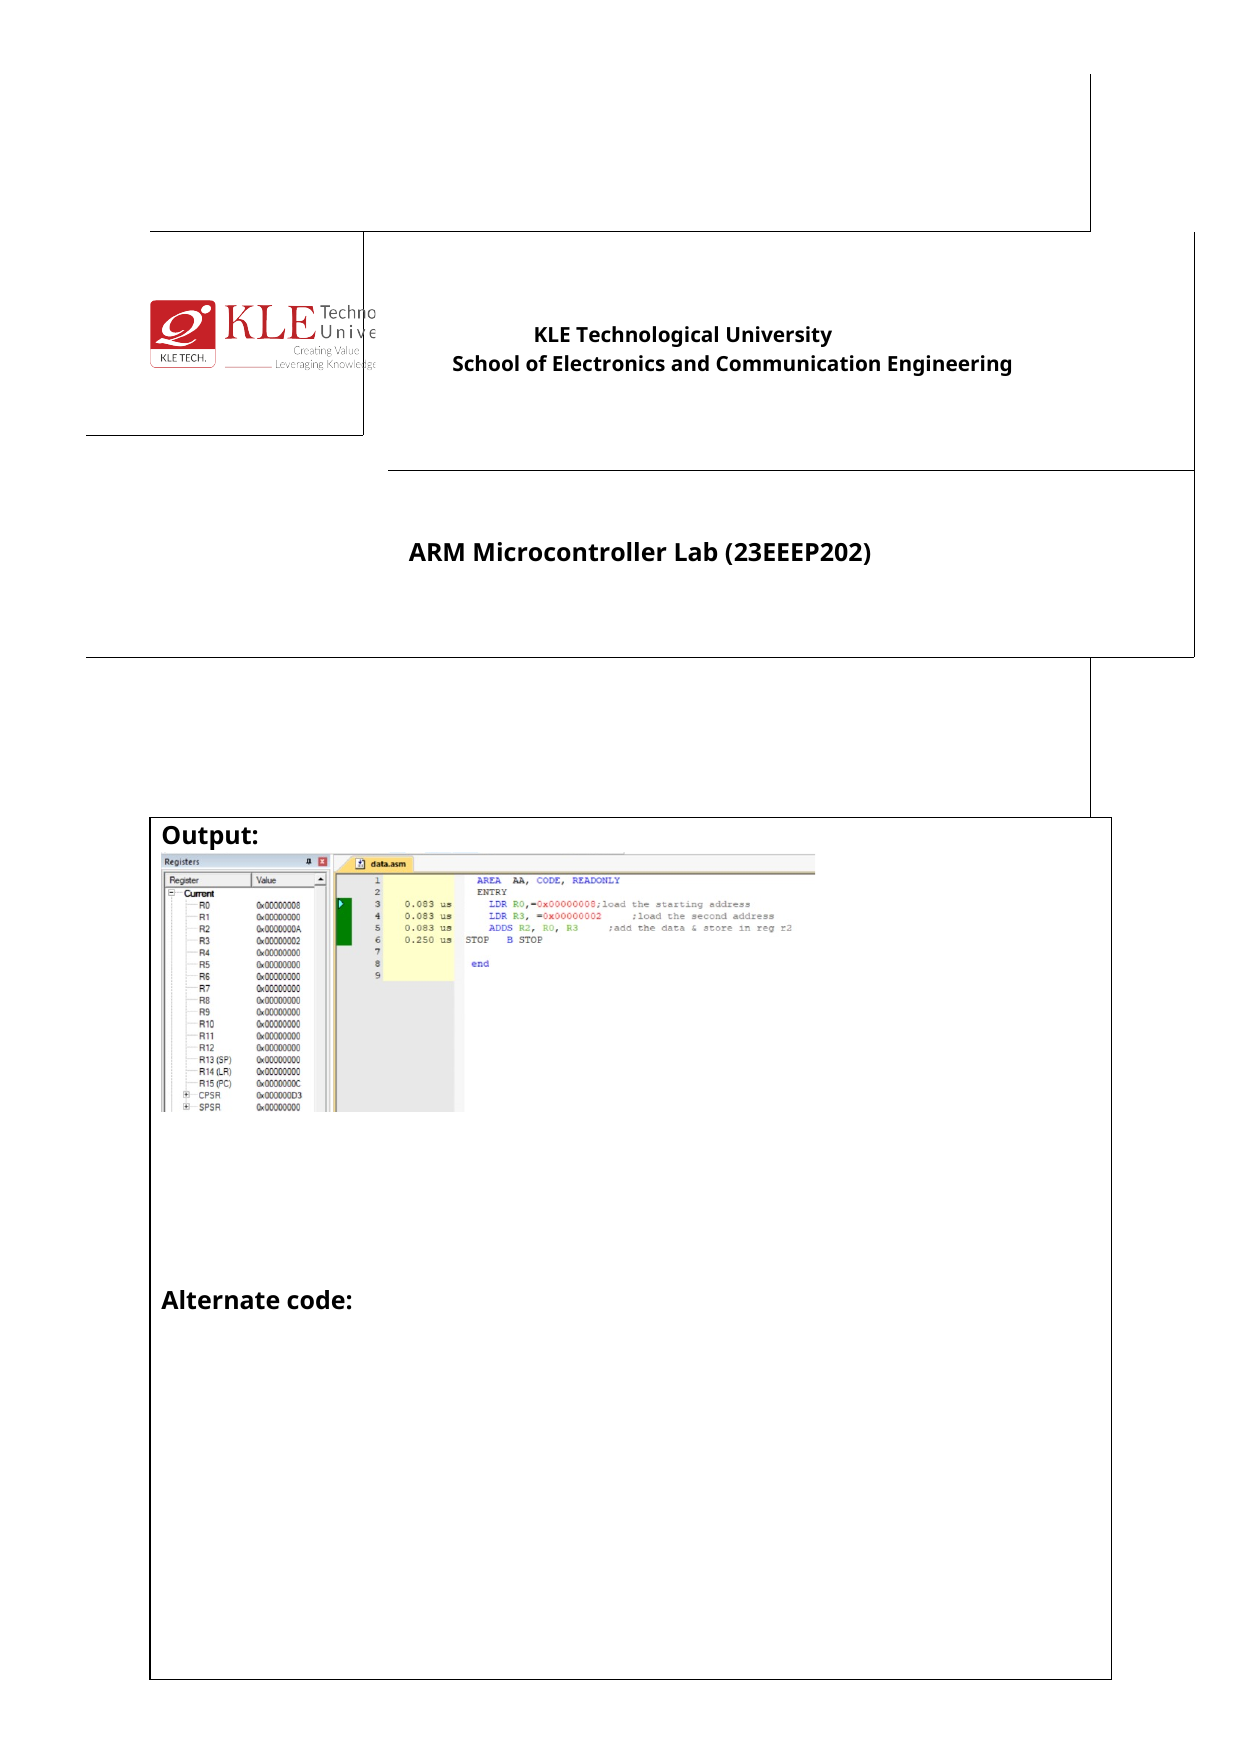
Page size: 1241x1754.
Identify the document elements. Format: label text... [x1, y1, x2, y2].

table_cell Output: Alternate code: [151, 818, 1111, 1679]
